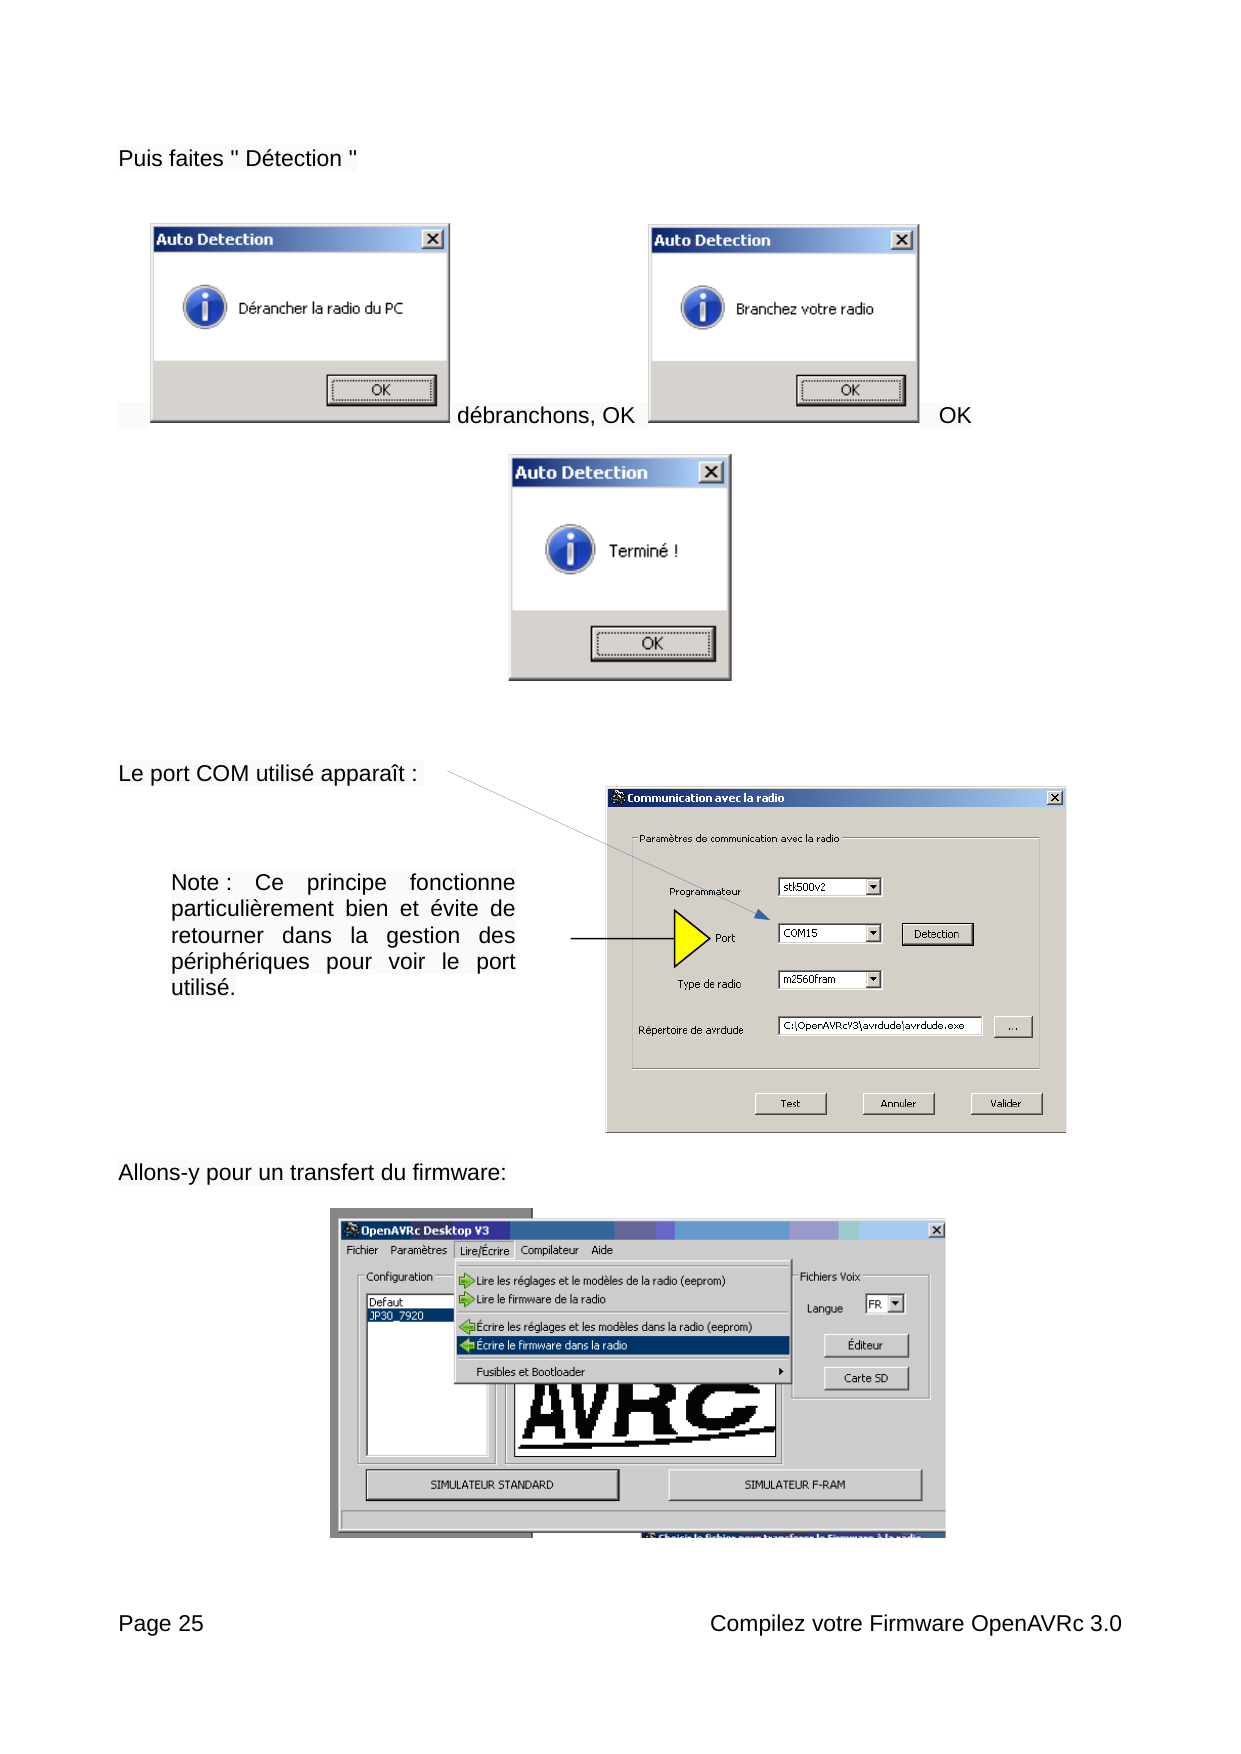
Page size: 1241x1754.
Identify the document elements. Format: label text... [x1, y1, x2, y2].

text Le port COM utilisé apparaît : [118, 760, 1122, 786]
text débranchons, OK OK [118, 223, 1122, 428]
picture [508, 454, 732, 681]
text Note : Ce principe fonctionne particulièrement bien et évite de retourner dans la gestion des périphériques pour voir le port utilisé. [171, 869, 516, 1001]
picture [150, 223, 451, 423]
picture [605, 786, 1067, 1133]
picture [648, 224, 920, 423]
text Puis faites '' Détection '' [118, 144, 1122, 171]
text Allons-y pour un transfert du firmware: [118, 1159, 1122, 1186]
